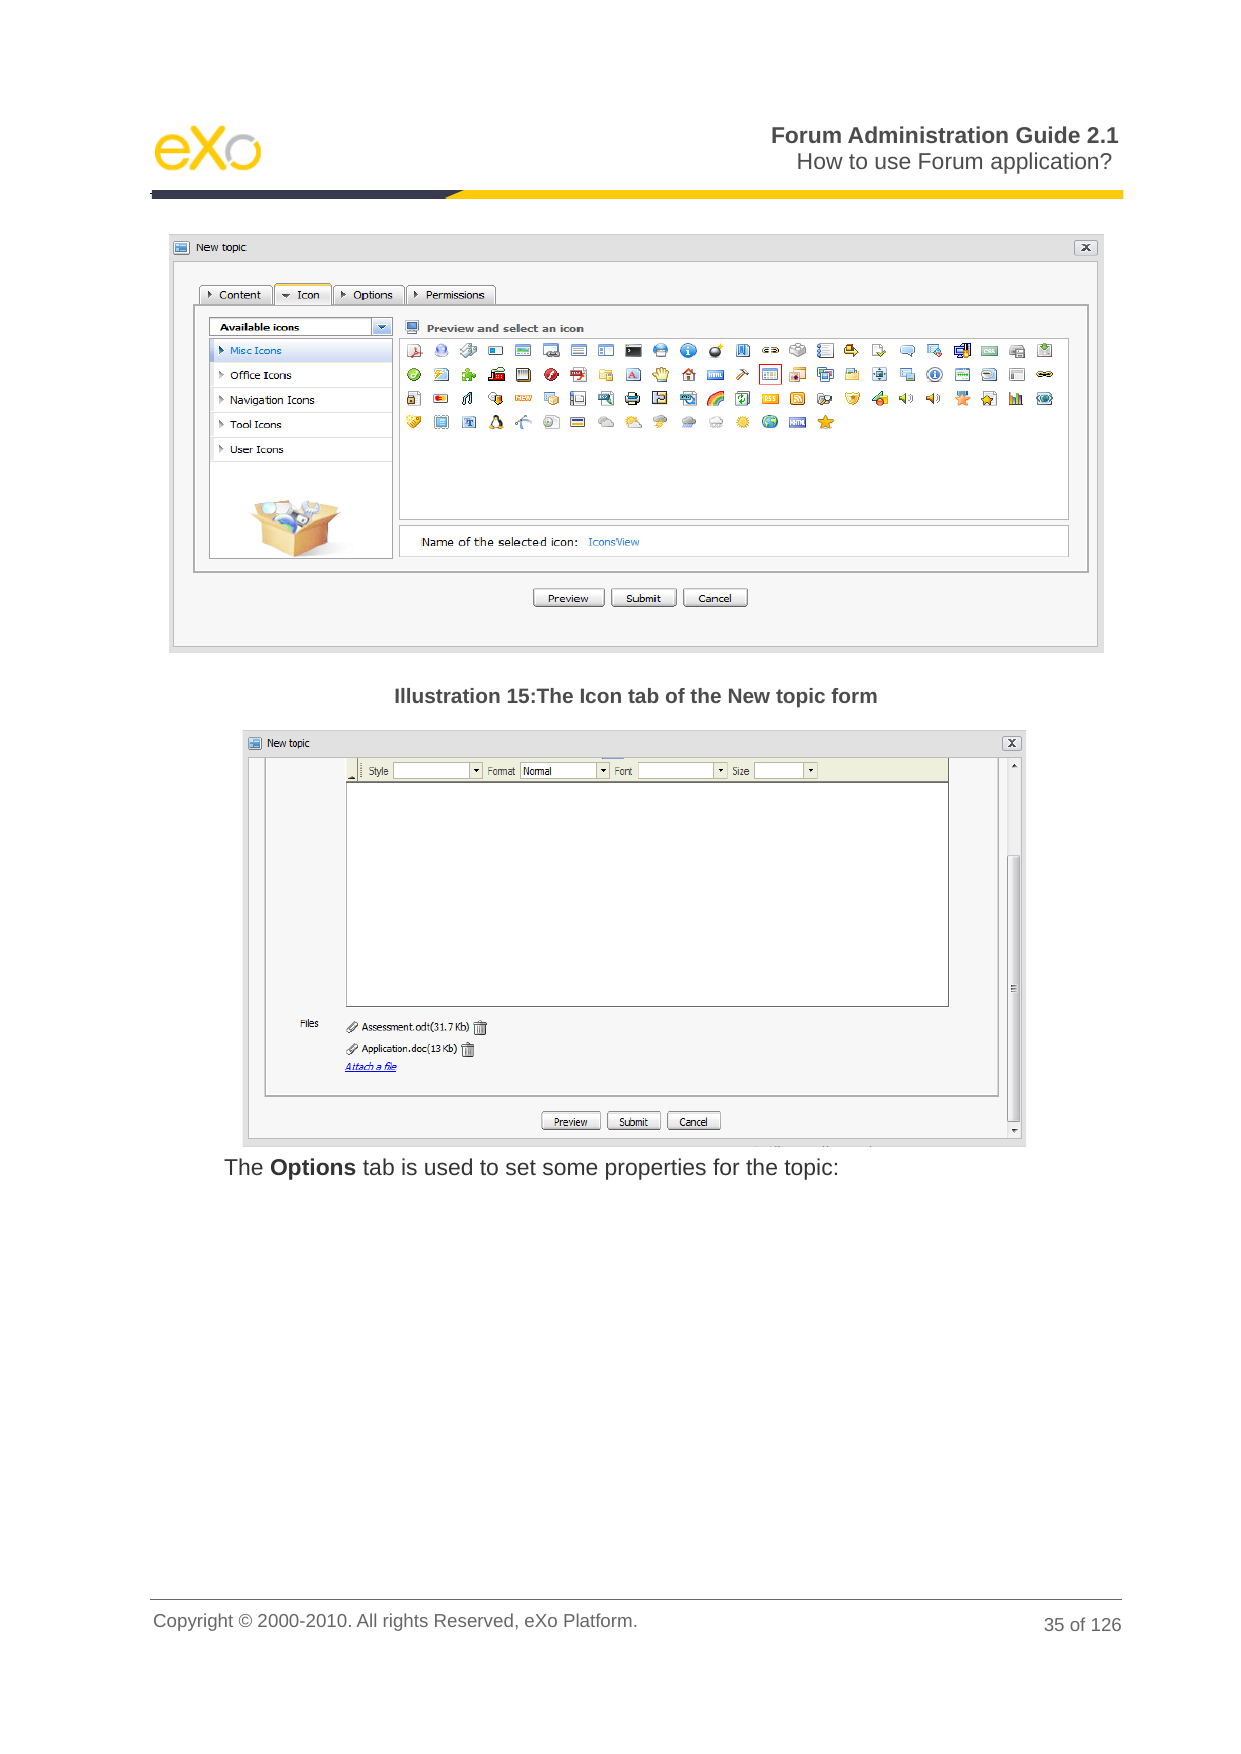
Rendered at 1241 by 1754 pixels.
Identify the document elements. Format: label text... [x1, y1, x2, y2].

picture [155, 125, 262, 171]
picture [151, 190, 1124, 199]
picture [242, 730, 1027, 1147]
picture [169, 234, 1104, 653]
text The Options tab is used to set some properties for the topic: [160, 223, 1122, 1181]
text Illustration 16:The Icon tab of the New topic form [160, 298, 1112, 708]
